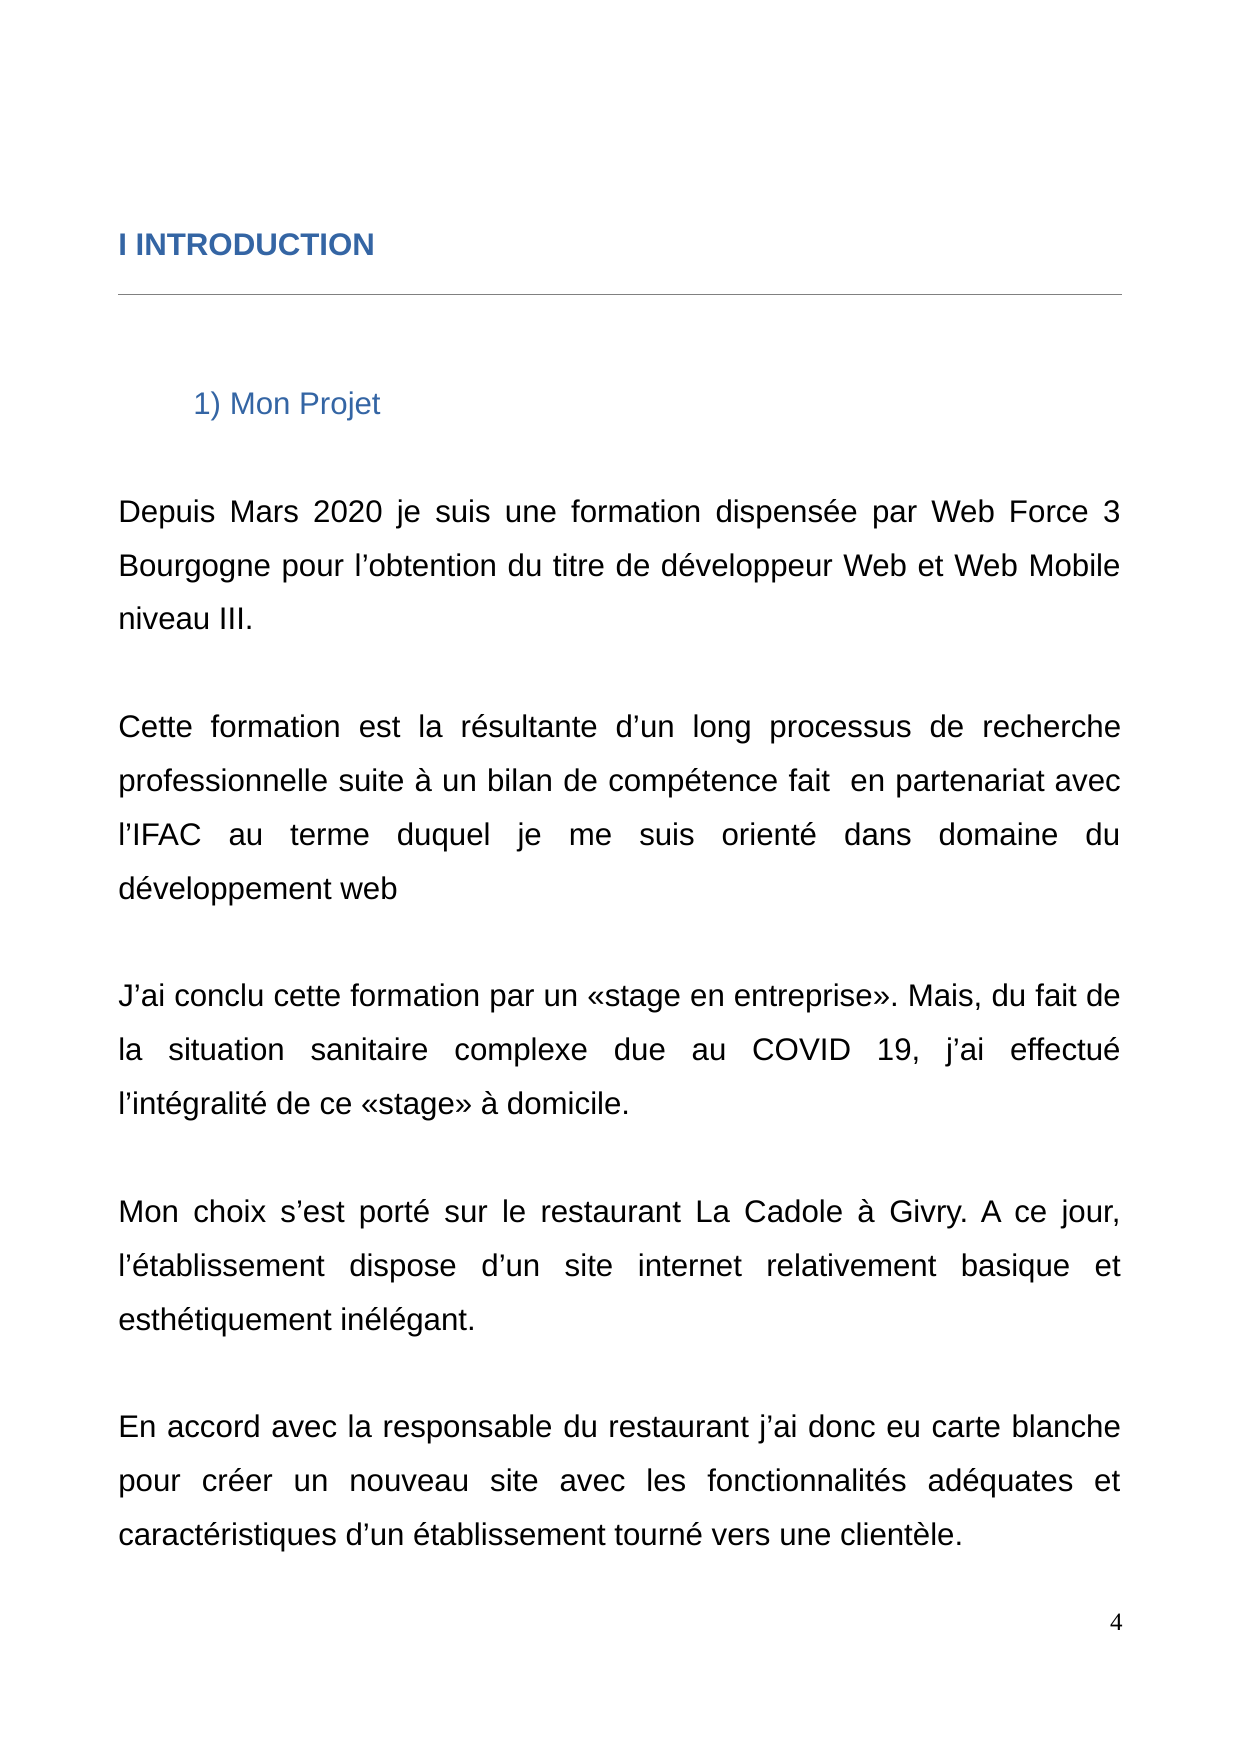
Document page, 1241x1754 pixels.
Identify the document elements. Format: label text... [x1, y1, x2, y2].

text I INTRODUCTION [118, 226, 1122, 262]
text J’ai conclu cette formation par un «stage en entreprise». Mais, du fait de la situation sanitaire complexe due au COVID 19, j’ai effectué l’intégralité de ce «stage» à domicile. [118, 977, 1122, 1121]
text En accord avec la responsable du restaurant j’ai donc eu carte blanche pour créer un nouveau site avec les fonctionnalités adéquates et caractéristiques d’un établissement tourné vers une clientèle. [118, 1408, 1122, 1552]
text 1) Mon Projet [118, 385, 1122, 421]
text Depuis Mars 2020 je suis une formation dispensée par Web Force 3 Bourgogne pour l’obtention du titre de développeur Web et Web Mobile niveau III. [118, 493, 1122, 636]
text Mon choix s’est porté sur le restaurant La Cadole à Givry. A ce jour, l’établissement dispose d’un site internet relativement basique et esthétiquement inélégant. [118, 1193, 1122, 1336]
text Cette formation est la résultante d’un long processus de recherche professionnelle suite à un bilan de compétence fait en partenariat avec l’IFAC au terme duquel je me suis orienté dans domaine du développement web [118, 708, 1122, 906]
